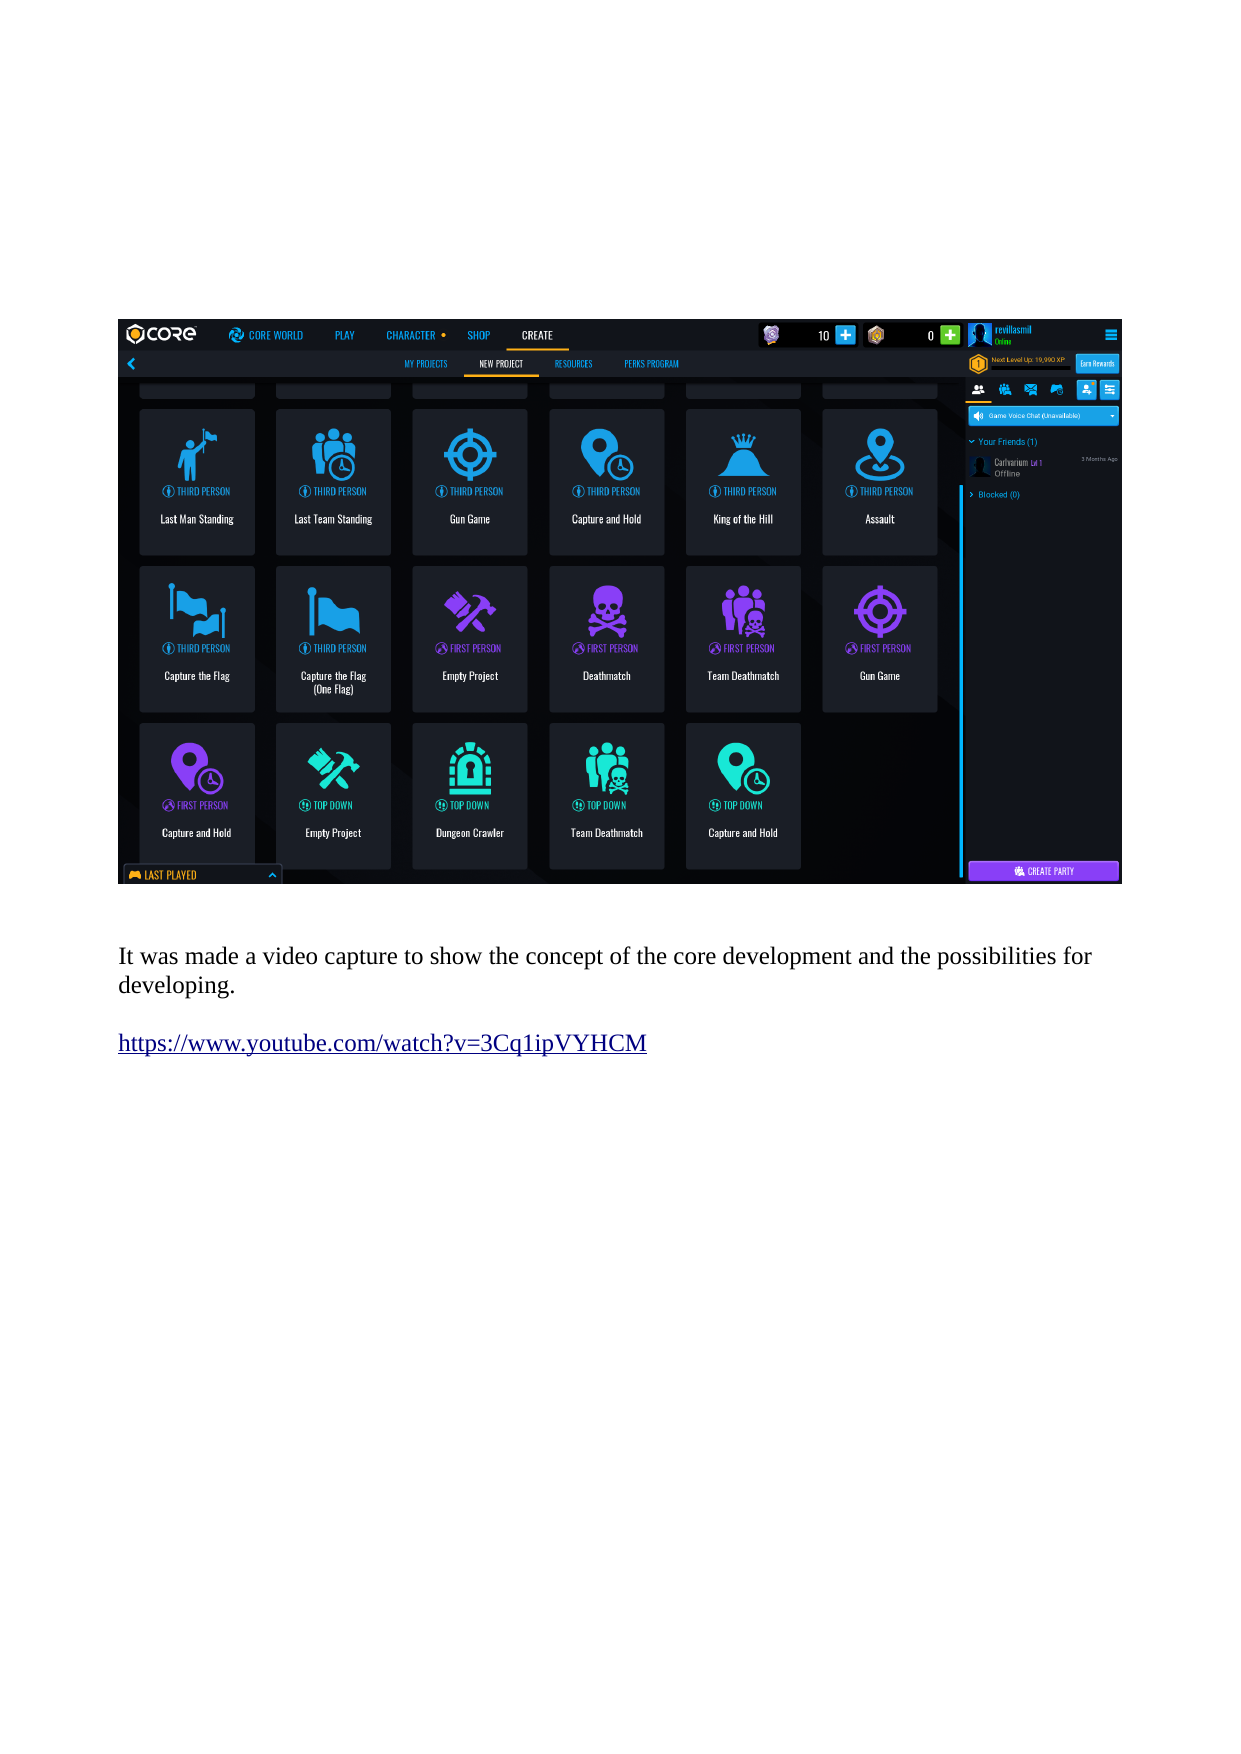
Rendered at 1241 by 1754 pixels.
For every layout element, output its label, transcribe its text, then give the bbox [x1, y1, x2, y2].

text https://www.youtube.com/watch?v=3Cq1ipVYHCM [118, 1028, 1122, 1056]
picture [118, 319, 1122, 884]
text It was made a video capture to show the concept of the core development and the possibilities for developing. [118, 941, 1122, 999]
